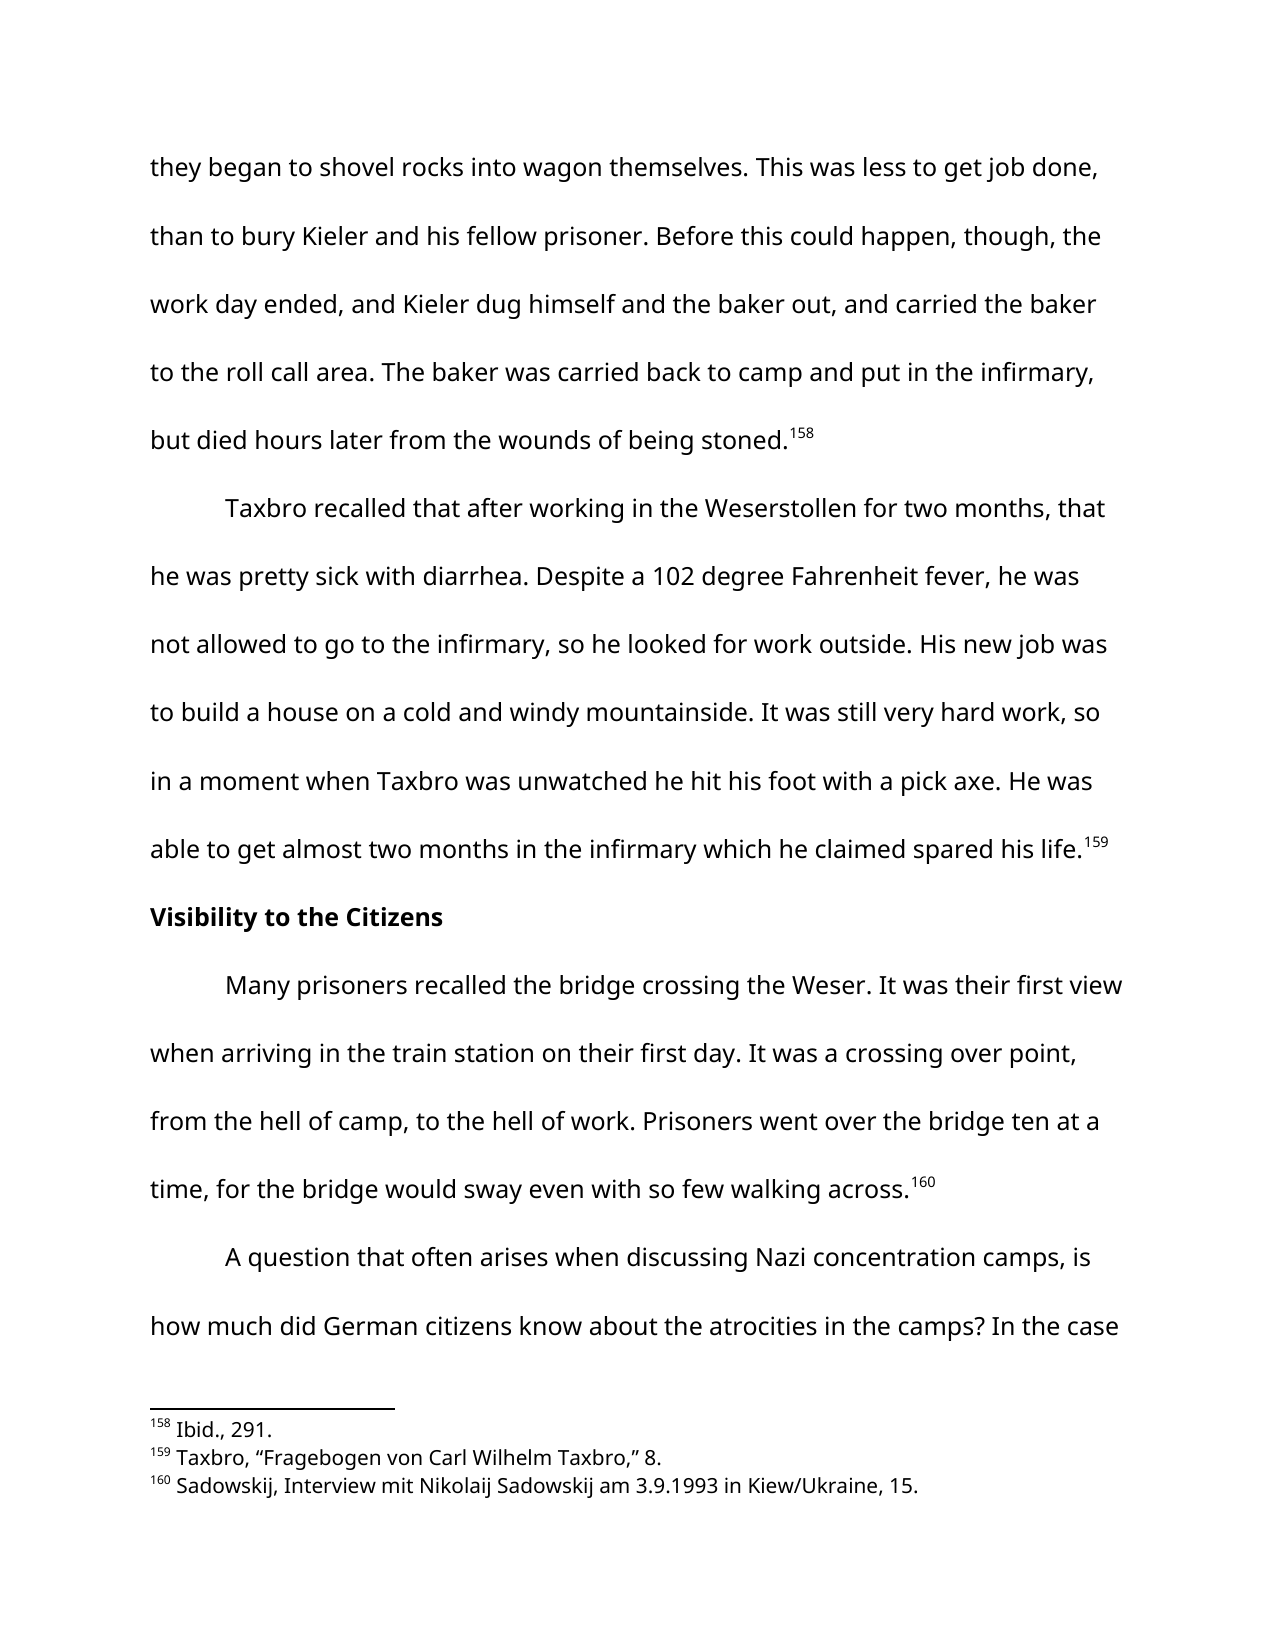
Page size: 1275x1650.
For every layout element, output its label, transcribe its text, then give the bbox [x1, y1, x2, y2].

text Taxbro recalled that after working in the Weserstollen for two months, that he was pretty sick with diarrhea. Despite a 102 degree Fahrenheit fever, he was not allowed to go to the infirmary, so he looked for work outside. His new job was to build a house on a cold and windy mountainside. It was still very hard work, so in a moment when Taxbro was unwatched he hit his foot with a pick axe. He was able to get almost two months in the infirmary which he claimed spared his life. [150, 491, 1125, 865]
text Taxbro, “Fragebogen von Carl Wilhelm Taxbro,” 8. [150, 1443, 1125, 1472]
text they began to shovel rocks into wagon themselves. This was less to get job done, than to bury Kieler and his fellow prisoner. Before this could happen, though, the work day ended, and Kieler dug himself and the baker out, and carried the baker to the roll call area. The baker was carried back to camp and put in the infirmary, but died hours later from the wounds of being stoned. [150, 150, 1125, 457]
text A question that often arises when discussing Nazi concentration camps, is how much did German citizens know about the atrocities in the camps? In the case [150, 1240, 1125, 1342]
text Many prisoners recalled the bridge crossing the Weser. It was their first view when arriving in the train station on their first day. It was a crossing over point, from the hell of camp, to the hell of work. Prisoners went over the bridge ten at a time, for the bridge would sway even with so few walking across. [150, 967, 1125, 1206]
text Ibid., 291. [150, 1415, 1125, 1443]
text Visibility to the Citizens [150, 899, 1125, 933]
text Sadowskij, Interview mit Nikolaij Sadowskij am 3.9.1993 in Kiew/Ukraine, 15. [150, 1472, 1125, 1500]
